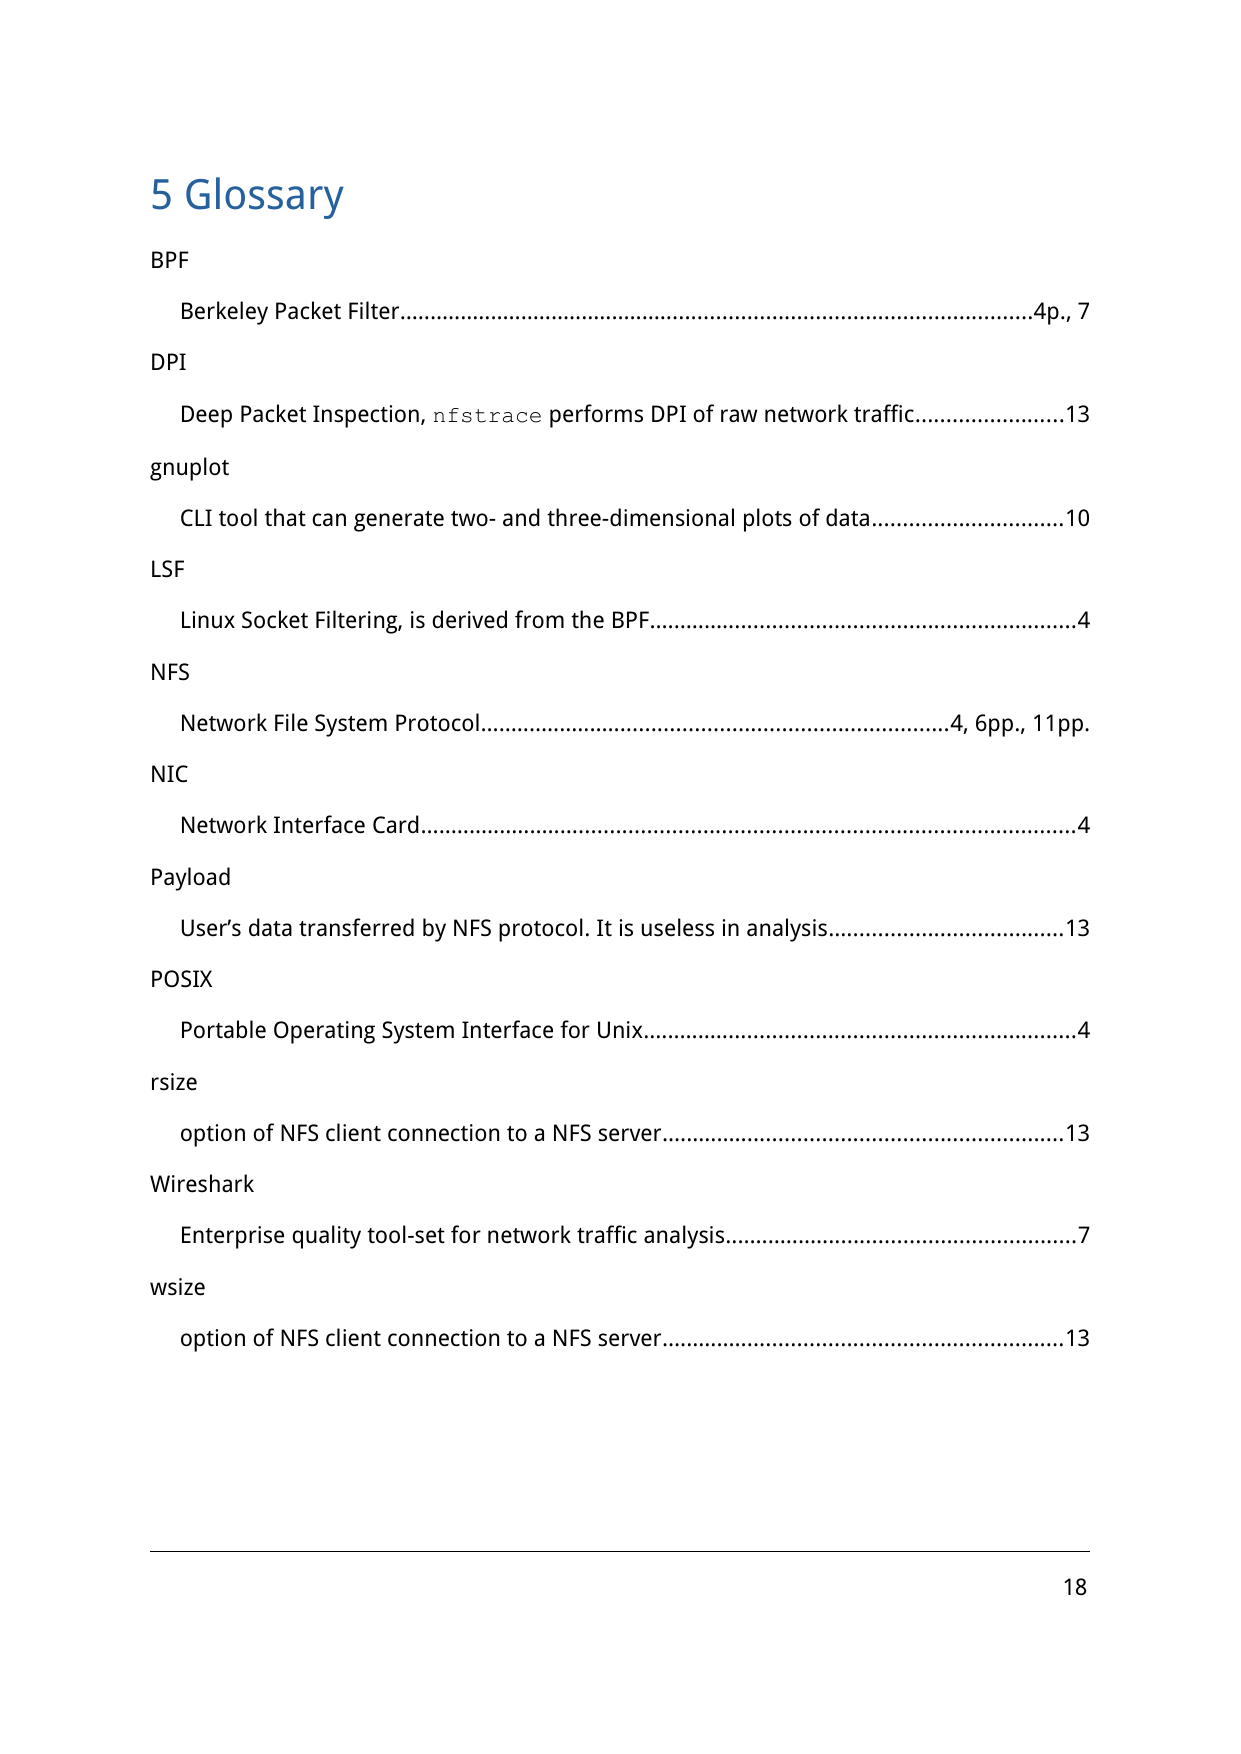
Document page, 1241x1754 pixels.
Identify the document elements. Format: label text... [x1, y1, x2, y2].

text rsize [150, 1069, 1090, 1095]
text CLI tool that can generate two- and three-dimensional plots of data 10 [179, 505, 1090, 532]
text Network Interface Card 4 [179, 812, 1090, 839]
text option of NFS client connection to a NFS server 13 [179, 1325, 1090, 1352]
text Enterprise quality tool-set for network traffic analysis 7 [179, 1222, 1090, 1249]
text Wireshark [150, 1171, 1090, 1198]
text Payload [150, 864, 1090, 890]
text gnuplot [150, 454, 1090, 480]
text DPI [150, 349, 1090, 376]
text Portable Operating System Interface for Unix 4 [179, 1017, 1090, 1044]
text option of NFS client connection to a NFS server 13 [179, 1120, 1090, 1147]
text NFS [150, 659, 1090, 685]
subtitle Glossary [150, 171, 1090, 219]
text NIC [150, 761, 1090, 788]
text BPF [150, 247, 1090, 274]
text Deep Packet Inspection, nfstrace performs DPI of raw network traffic 13 [179, 401, 1090, 429]
text Berkeley Packet Filter 4p., 7 [179, 298, 1090, 325]
text Linux Socket Filtering, is derived from the BPF 4 [179, 607, 1090, 634]
text User’s data transferred by NFS protocol. It is useless in analysis 13 [179, 915, 1090, 942]
text wsize [150, 1274, 1090, 1300]
text Network File System Protocol 4, 6pp., 11pp. [179, 710, 1090, 737]
text POSIX [150, 966, 1090, 993]
text LSF [150, 556, 1090, 583]
